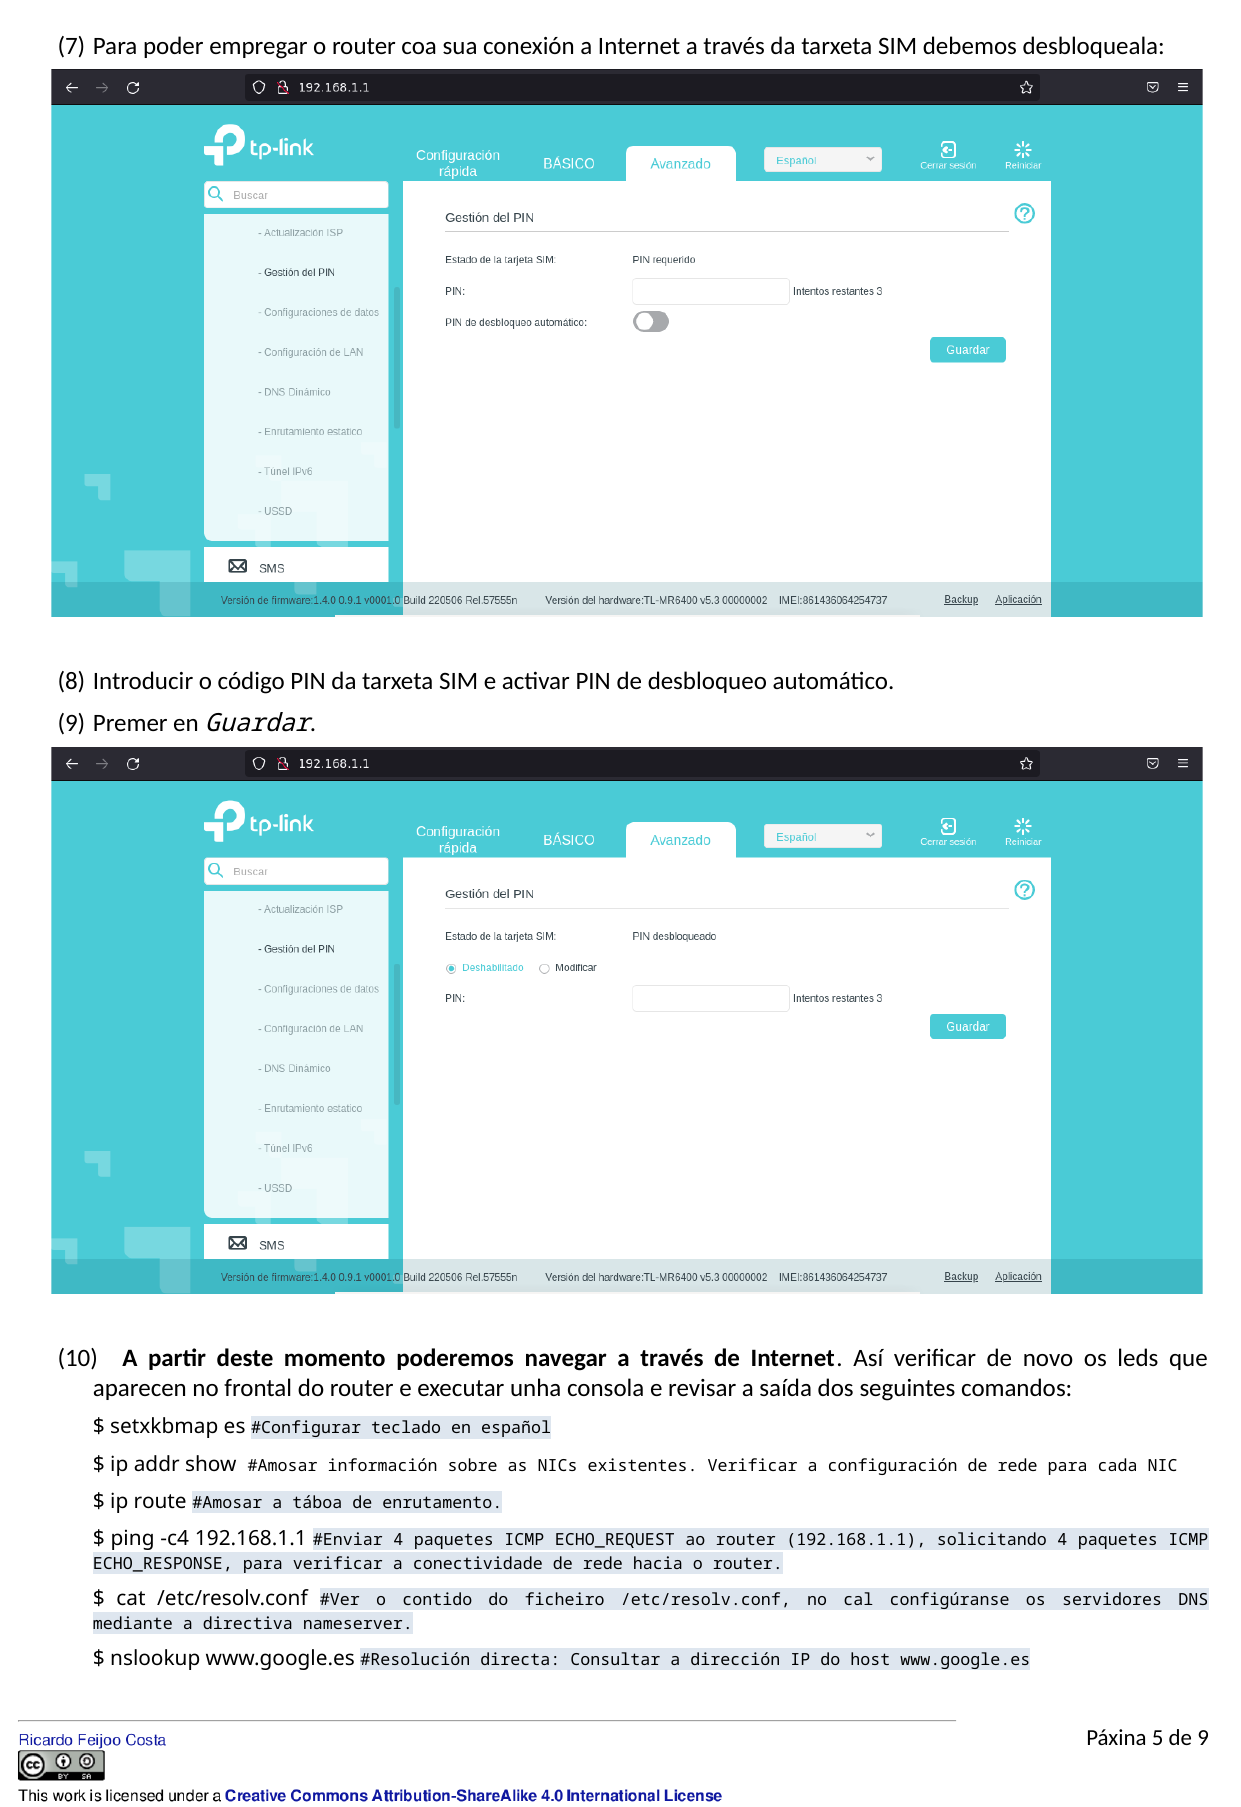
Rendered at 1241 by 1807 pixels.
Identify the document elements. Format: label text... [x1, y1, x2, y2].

list A partir deste momento poderemos navegar a través de Internet. Así verificar de novo os leds que aparecen no frontal do router e executar unha consola e revisar a saída dos seguintes comandos: [57, 1342, 1209, 1403]
list Introducir o código PIN da tarxeta SIM e activar PIN de desbloqueo automático. [57, 665, 1209, 695]
list $ ping -c4 192.168.1.1 #Enviar 4 paquetes ICMP ECHO_REQUEST ao router (192.168.1.1), solicitando 4 paquetes ICMP ECHO_RESPONSE, para verificar a conectividade de rede hacia o router. [57, 1523, 1209, 1574]
list Para poder empregar o router coa sua conexión a Internet a través da tarxeta SIM debemos desbloqueala: [57, 30, 1209, 60]
list $ cat /etc/resolv.conf #Ver o contido do ficheiro /etc/resolv.conf, no cal configúranse os servidores DNS mediante a directiva nameserver. [57, 1583, 1209, 1634]
list $ setxkbmap es #Configurar teclado en español [57, 1412, 1209, 1440]
list $ nslookup www.google.es #Resolución directa: Consultar a dirección IP do host www.google.es [57, 1643, 1209, 1671]
list $ ip addr show #Amosar información sobre as NICs existentes. Verificar a configuración de rede para cada NIC [57, 1449, 1209, 1477]
picture [51, 69, 1203, 617]
list Premer en Guardar. [57, 704, 1209, 738]
picture [8, 1715, 957, 1806]
list $ ip route #Amosar a táboa de enrutamento. [57, 1486, 1209, 1514]
picture [51, 747, 1203, 1294]
